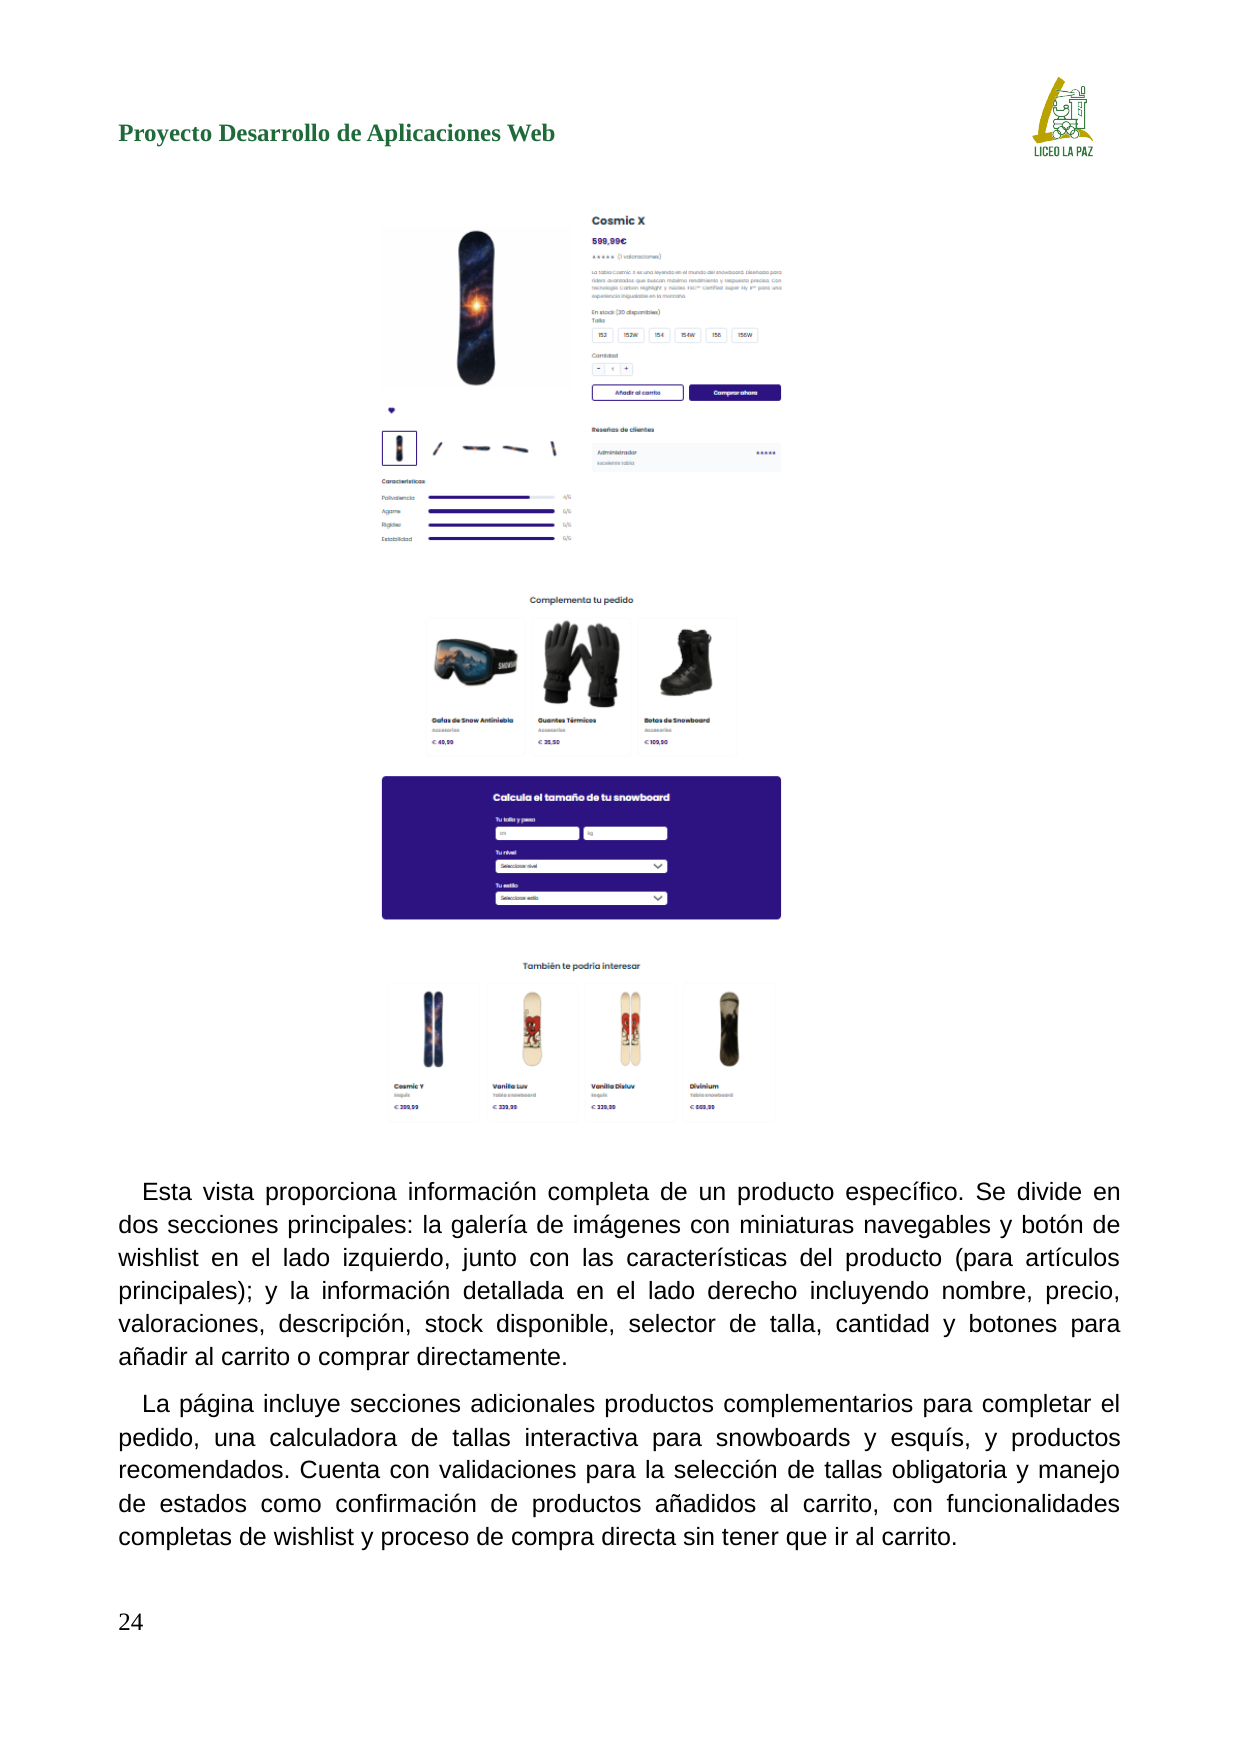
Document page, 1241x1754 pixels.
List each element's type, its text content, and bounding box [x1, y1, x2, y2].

text Esta vista proporciona información completa de un producto específico. Se divide en dos secciones principales: la galería de imágenes con miniaturas navegables y botón de wishlist en el lado izquierdo, junto con las características del producto (para artículos principales); y la información detallada en el lado derecho incluyendo nombre, precio, valoraciones, descripción, stock disponible, selector de talla, cantidad y botones para añadir al carrito o comprar directamente. [118, 1177, 1122, 1371]
picture [1025, 70, 1100, 165]
text La página incluye secciones adicionales productos complementarios para completar el pedido, una calculadora de tallas interactiva para snowboards y esquís, y productos recomendados. Cuenta con validaciones para la selección de tallas obligatoria y manejo de estados como confirmación de productos añadidos al carrito, con funcionalidades completas de wishlist y proceso de compra directa sin tener que ir al carrito. [118, 1389, 1122, 1550]
picture [354, 204, 808, 1137]
